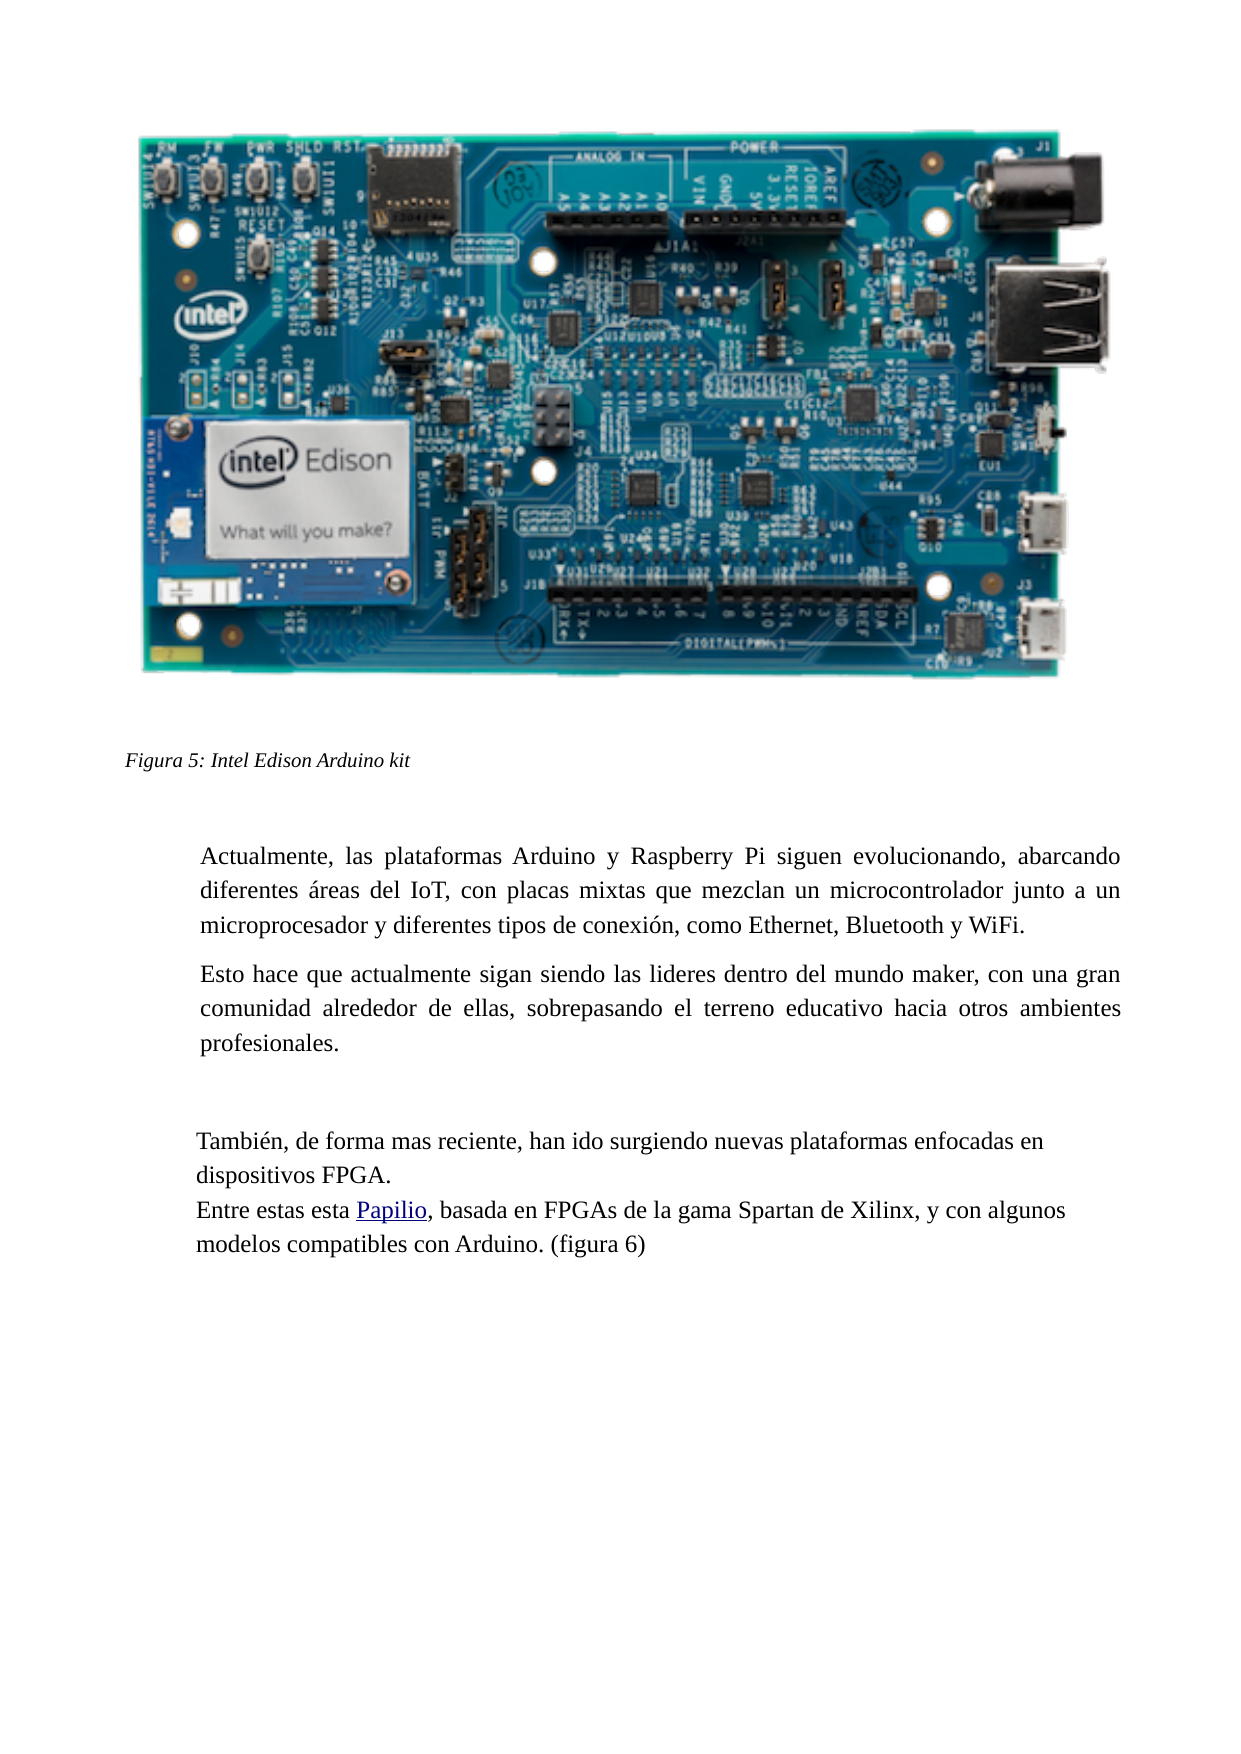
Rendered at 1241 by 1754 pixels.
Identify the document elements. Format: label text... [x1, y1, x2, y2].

text También, de forma mas reciente, han ido surgiendo nuevas plataformas enfocadas en dispositivos FPGA. Entre estas esta Papilio, basada en FPGAs de la gama Spartan de Xilinx, y con algunos modelos compatibles con Arduino. (figura 6) [196, 1126, 1122, 1258]
text Figura 5: Intel Edison Arduino kit [125, 748, 1122, 772]
list Esto hace que actualmente sigan siendo las lideres dentro del mundo maker, con una gran comunidad alrededor de ellas, sobrepasando el terreno educativo hacia otros ambientes profesionales. [162, 959, 1122, 1056]
list Actualmente, las plataformas Arduino y Raspberry Pi siguen evolucionando, abarcando diferentes áreas del IoT, con placas mixtas que mezclan un microcontrolador junto a un microprocesador y diferentes tipos de conexión, como Ethernet, Bluetooth y WiFi. [162, 841, 1122, 938]
picture [125, 118, 1123, 694]
